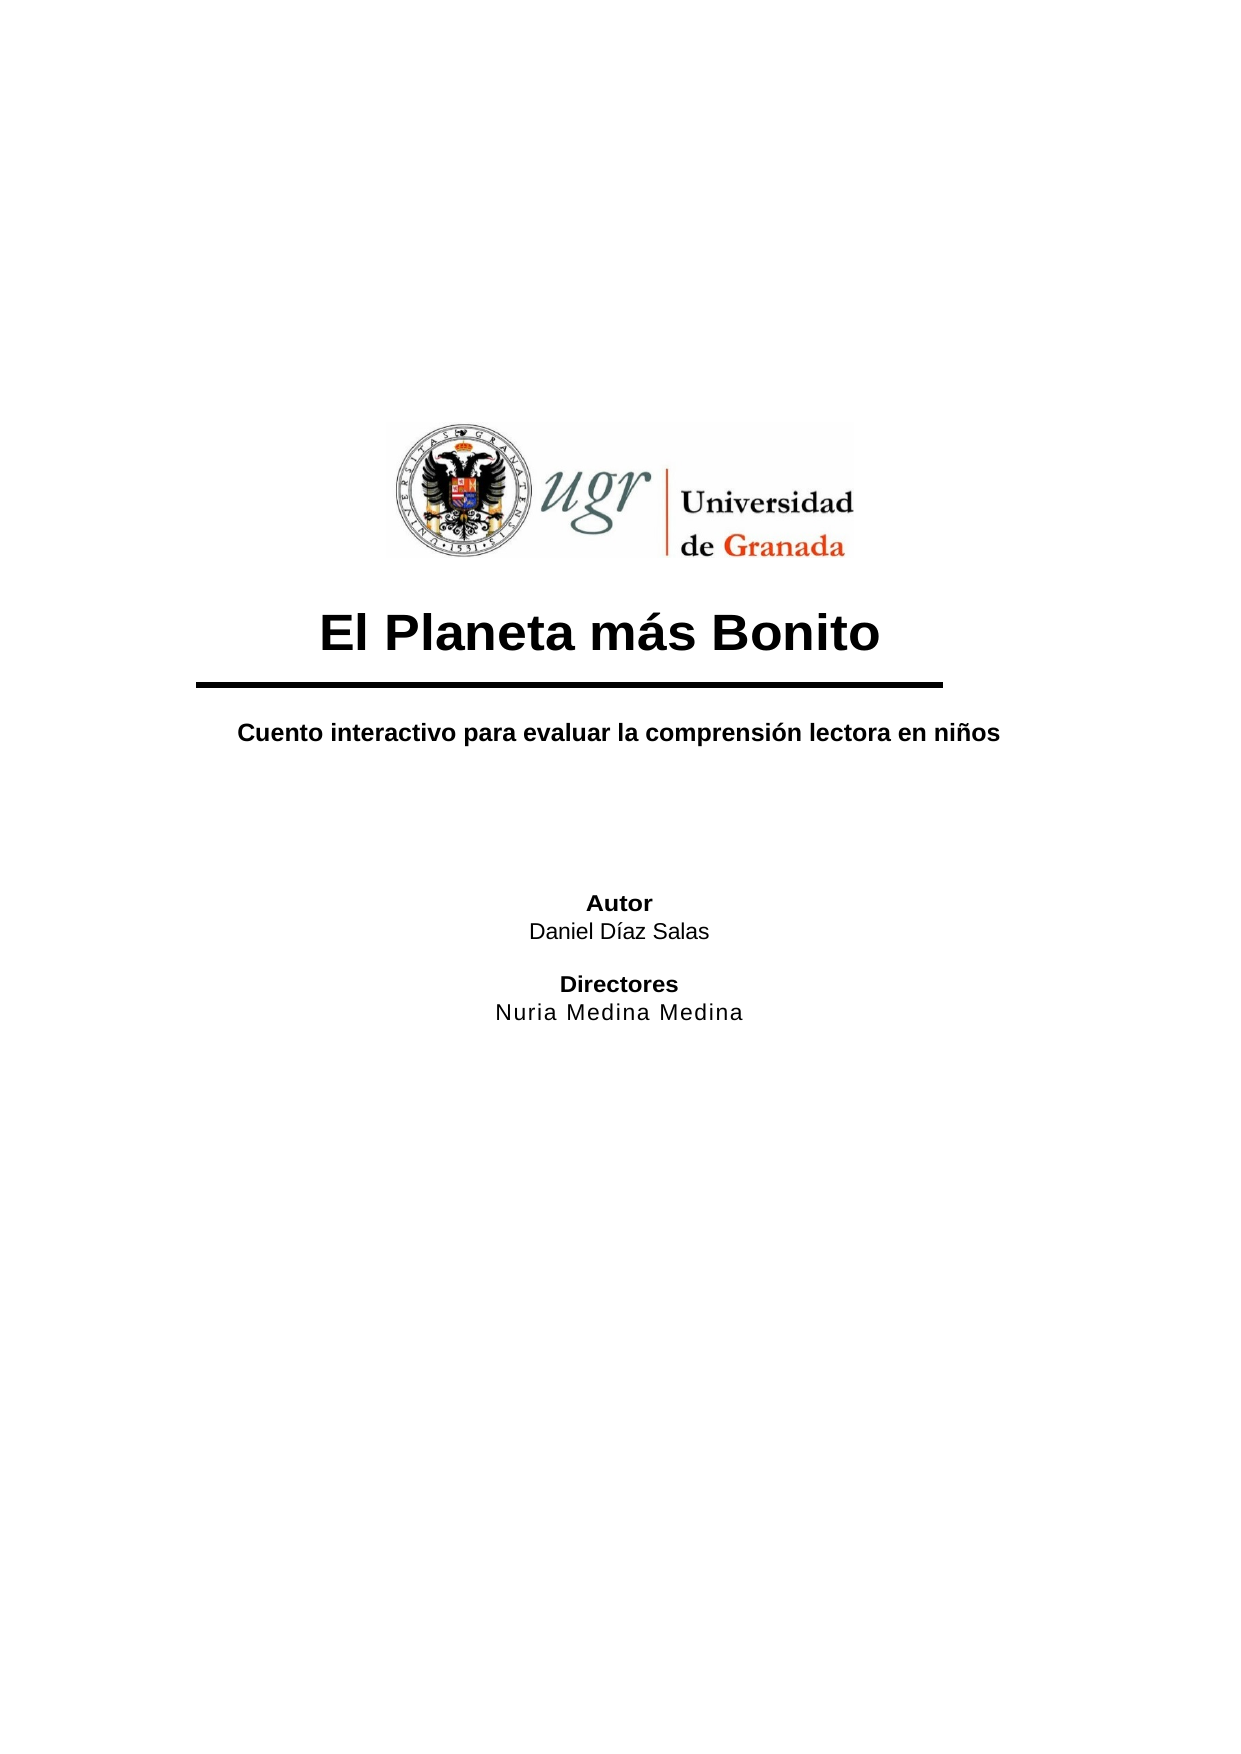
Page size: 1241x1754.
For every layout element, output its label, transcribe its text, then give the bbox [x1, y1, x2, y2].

text Directores [501, 971, 738, 997]
text Daniel Díaz Salas [370, 918, 868, 945]
picture [386, 422, 854, 558]
text Autor [526, 890, 712, 916]
text Nuria Medina Medina [377, 999, 861, 1026]
text Cuento interactivo para evaluar la comprensión lectora en niños [118, 718, 1120, 747]
text El Planeta más Bonito [319, 602, 1122, 661]
